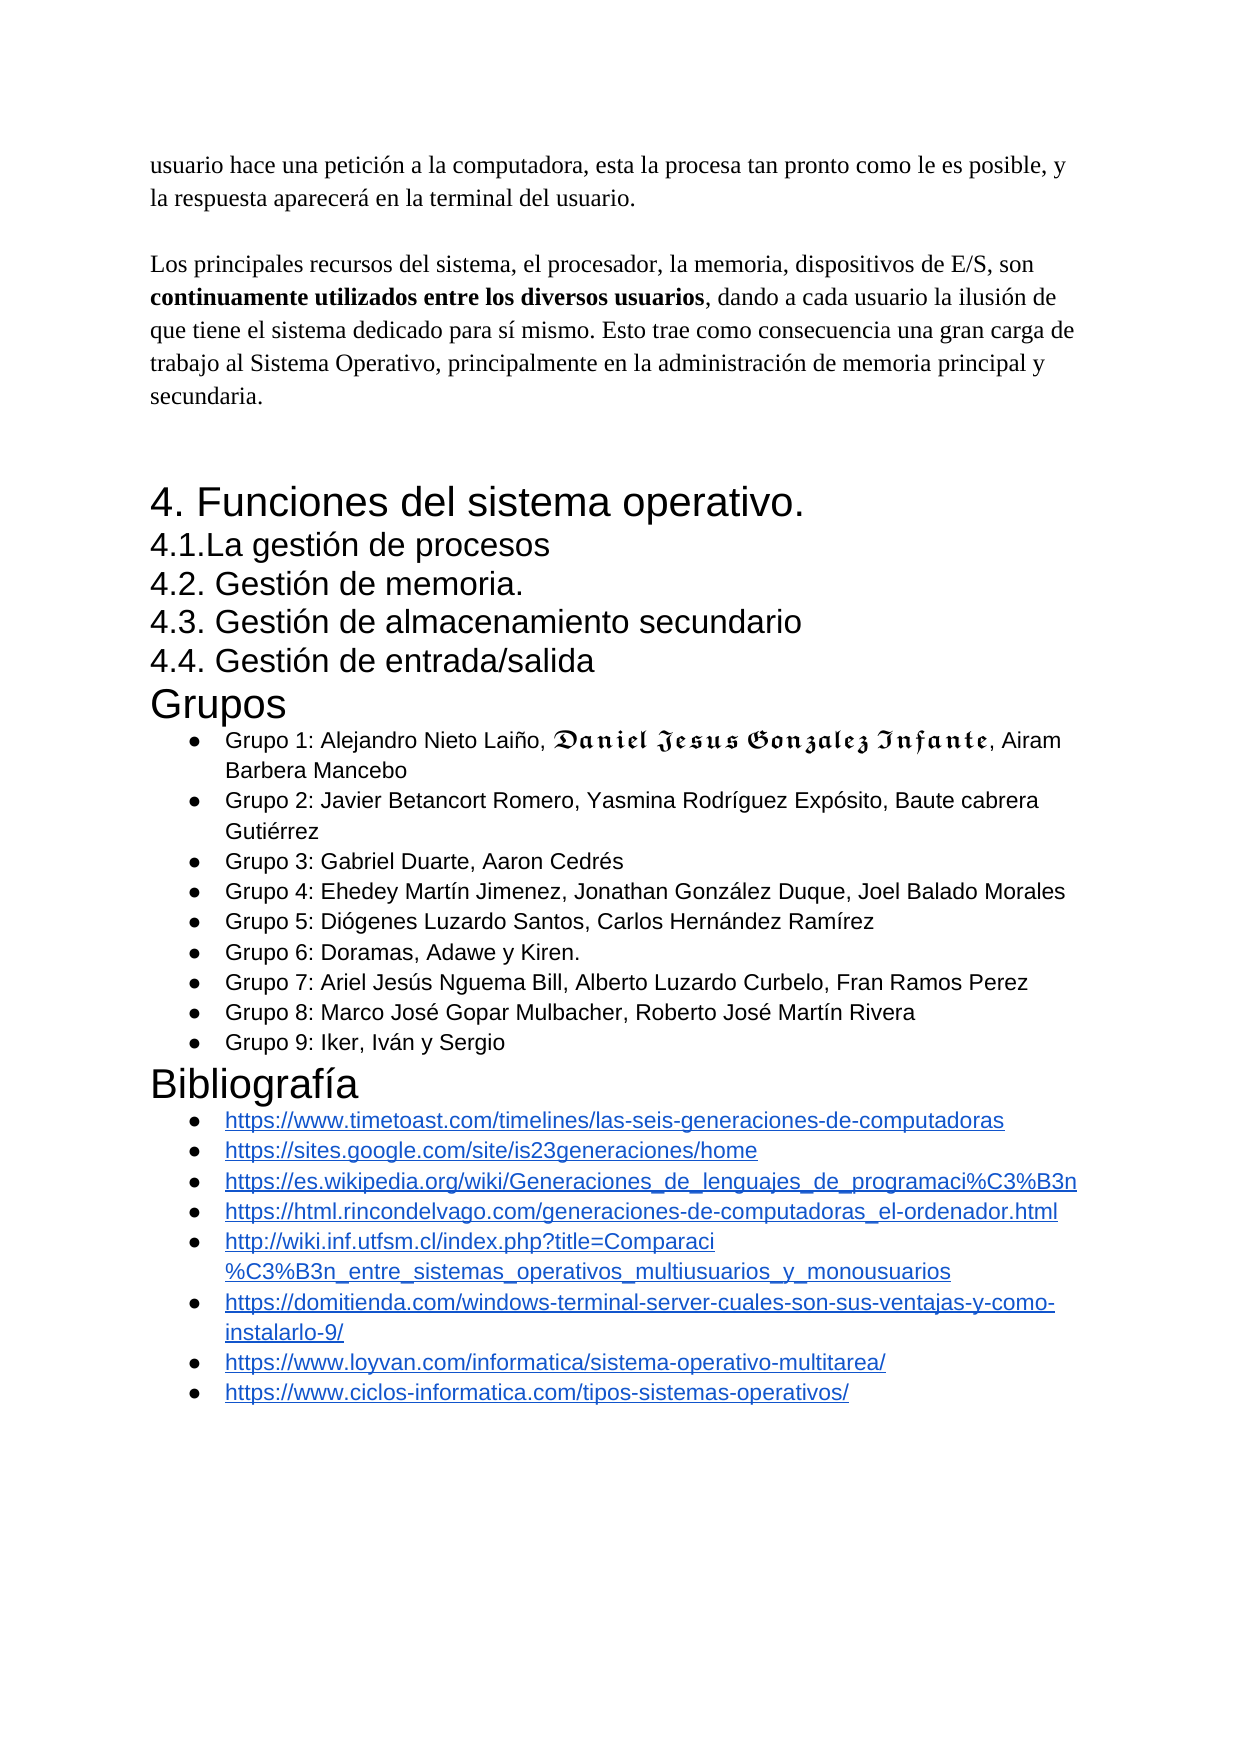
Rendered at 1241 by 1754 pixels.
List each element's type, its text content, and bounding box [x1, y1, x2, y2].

list Grupo 5: Diógenes Luzardo Santos, Carlos Hernández Ramírez [187, 908, 1090, 934]
list https://html.rincondelvago.com/generaciones-de-computadoras_el-ordenador.html [187, 1198, 1090, 1224]
list https://www.timetoast.com/timelines/las-seis-generaciones-de-computadoras [187, 1107, 1090, 1133]
subtitle Grupos [150, 679, 1090, 727]
list Grupo 6: Doramas, Adawe y Kiren. [187, 938, 1090, 965]
subtitle Bibliografía [150, 1059, 1090, 1107]
list Grupo 9: Iker, Iván y Sergio [187, 1029, 1090, 1055]
list Grupo 1: Alejandro Nieto Laiño, 𝕯𝖆𝖓𝖎𝖊𝖑 𝕵𝖊𝖘𝖚𝖘 𝕲𝖔𝖓𝖟𝖆𝖑𝖊𝖟 𝕴𝖓𝖋𝖆𝖓𝖙𝖊, Airam Barbera Mancebo [187, 727, 1090, 783]
subtitle 4.2. Gestión de memoria. [150, 564, 1090, 602]
subtitle 4.4. Gestión de entrada/salida [150, 641, 1090, 679]
list https://domitienda.com/windows-terminal-server-cuales-son-sus-ventajas-y-como-instalarlo-9/ [187, 1288, 1090, 1345]
list Grupo 2: Javier Betancort Romero, Yasmina Rodríguez Expósito, Baute cabrera Gutiérrez [187, 787, 1090, 844]
list https://www.loyvan.com/informatica/sistema-operativo-multitarea/ [187, 1349, 1090, 1375]
list Grupo 3: Gabriel Duarte, Aaron Cedrés [187, 848, 1090, 874]
list https://sites.google.com/site/is23generaciones/home [187, 1137, 1090, 1164]
list Grupo 7: Ariel Jesús Nguema Bill, Alberto Luzardo Curbelo, Fran Ramos Perez [187, 969, 1090, 995]
list Grupo 4: Ehedey Martín Jimenez, Jonathan González Duque, Joel Balado Morales [187, 878, 1090, 904]
text Los principales recursos del sistema, el procesador, la memoria, dispositivos de E/S, son continuamente utilizados entre los diversos usuarios, dando a cada usuario la ilusión de que tiene el sistema dedicado para sí mismo. Esto trae como consecuencia una gran carga de trabajo al Sistema Operativo, principalmente en la administración de memoria principal y secundaria. [150, 249, 1090, 410]
subtitle 4.1.La gestión de procesos [150, 525, 1090, 564]
list https://es.wikipedia.org/wiki/Generaciones_de_lenguajes_de_programaci%C3%B3n [187, 1168, 1090, 1194]
list http://wiki.inf.utfsm.cl/index.php?title=Comparaci%C3%B3n_entre_sistemas_operativos_multiusuarios_y_monousuarios [187, 1228, 1090, 1284]
text usuario hace una petición a la computadora, esta la procesa tan pronto como le es posible, y la respuesta aparecerá en la terminal del usuario. [150, 150, 1090, 212]
subtitle 4. Funciones del sistema operativo. [150, 477, 1090, 525]
list https://www.ciclos-informatica.com/tipos-sistemas-operativos/ [187, 1379, 1090, 1405]
list Grupo 8: Marco José Gopar Mulbacher, Roberto José Martín Rivera [187, 999, 1090, 1025]
subtitle 4.3. Gestión de almacenamiento secundario [150, 602, 1090, 641]
